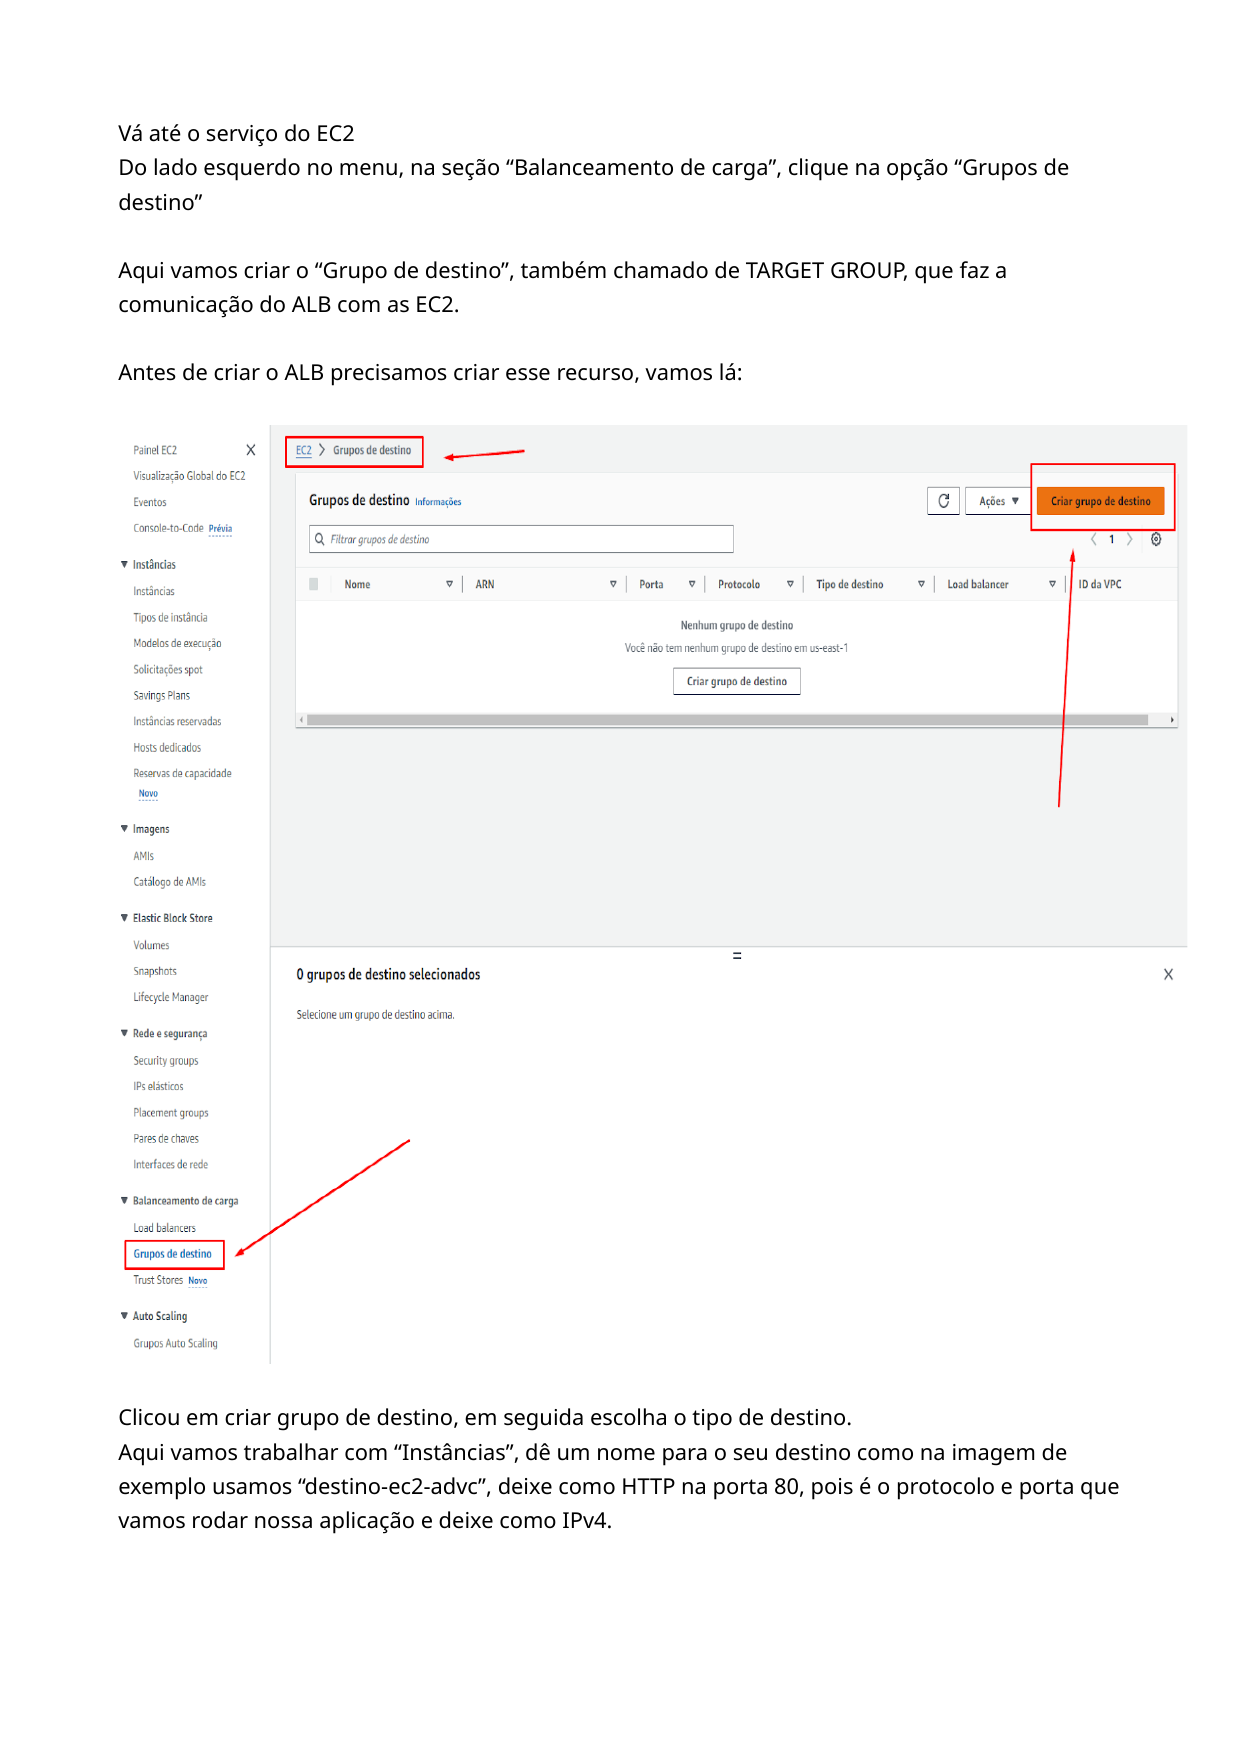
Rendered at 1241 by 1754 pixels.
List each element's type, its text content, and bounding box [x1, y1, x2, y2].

text Aqui vamos criar o “Grupo de destino”, também chamado de TARGET GROUP, que faz a comunicação do ALB com as EC2. [118, 255, 1122, 319]
text Vá até o serviço do EC2 [118, 118, 1122, 148]
picture [118, 425, 1188, 1364]
text Do lado esquerdo no menu, na seção “Balanceamento de carga”, clique na opção “Grupos de destino” [118, 152, 1122, 216]
text Aqui vamos trabalhar com “Instâncias”, dê um nome para o seu destino como na imagem de exemplo usamos “destino-ec2-advc”, deixe como HTTP na porta 80, pois é o protocolo e porta que vamos rodar nossa aplicação e deixe como IPv4. [118, 1437, 1122, 1535]
text Antes de criar o ALB precisamos criar esse recurso, vamos lá: [118, 357, 1122, 387]
text Clicou em criar grupo de destino, em seguida escolha o tipo de destino. [118, 1402, 1122, 1432]
